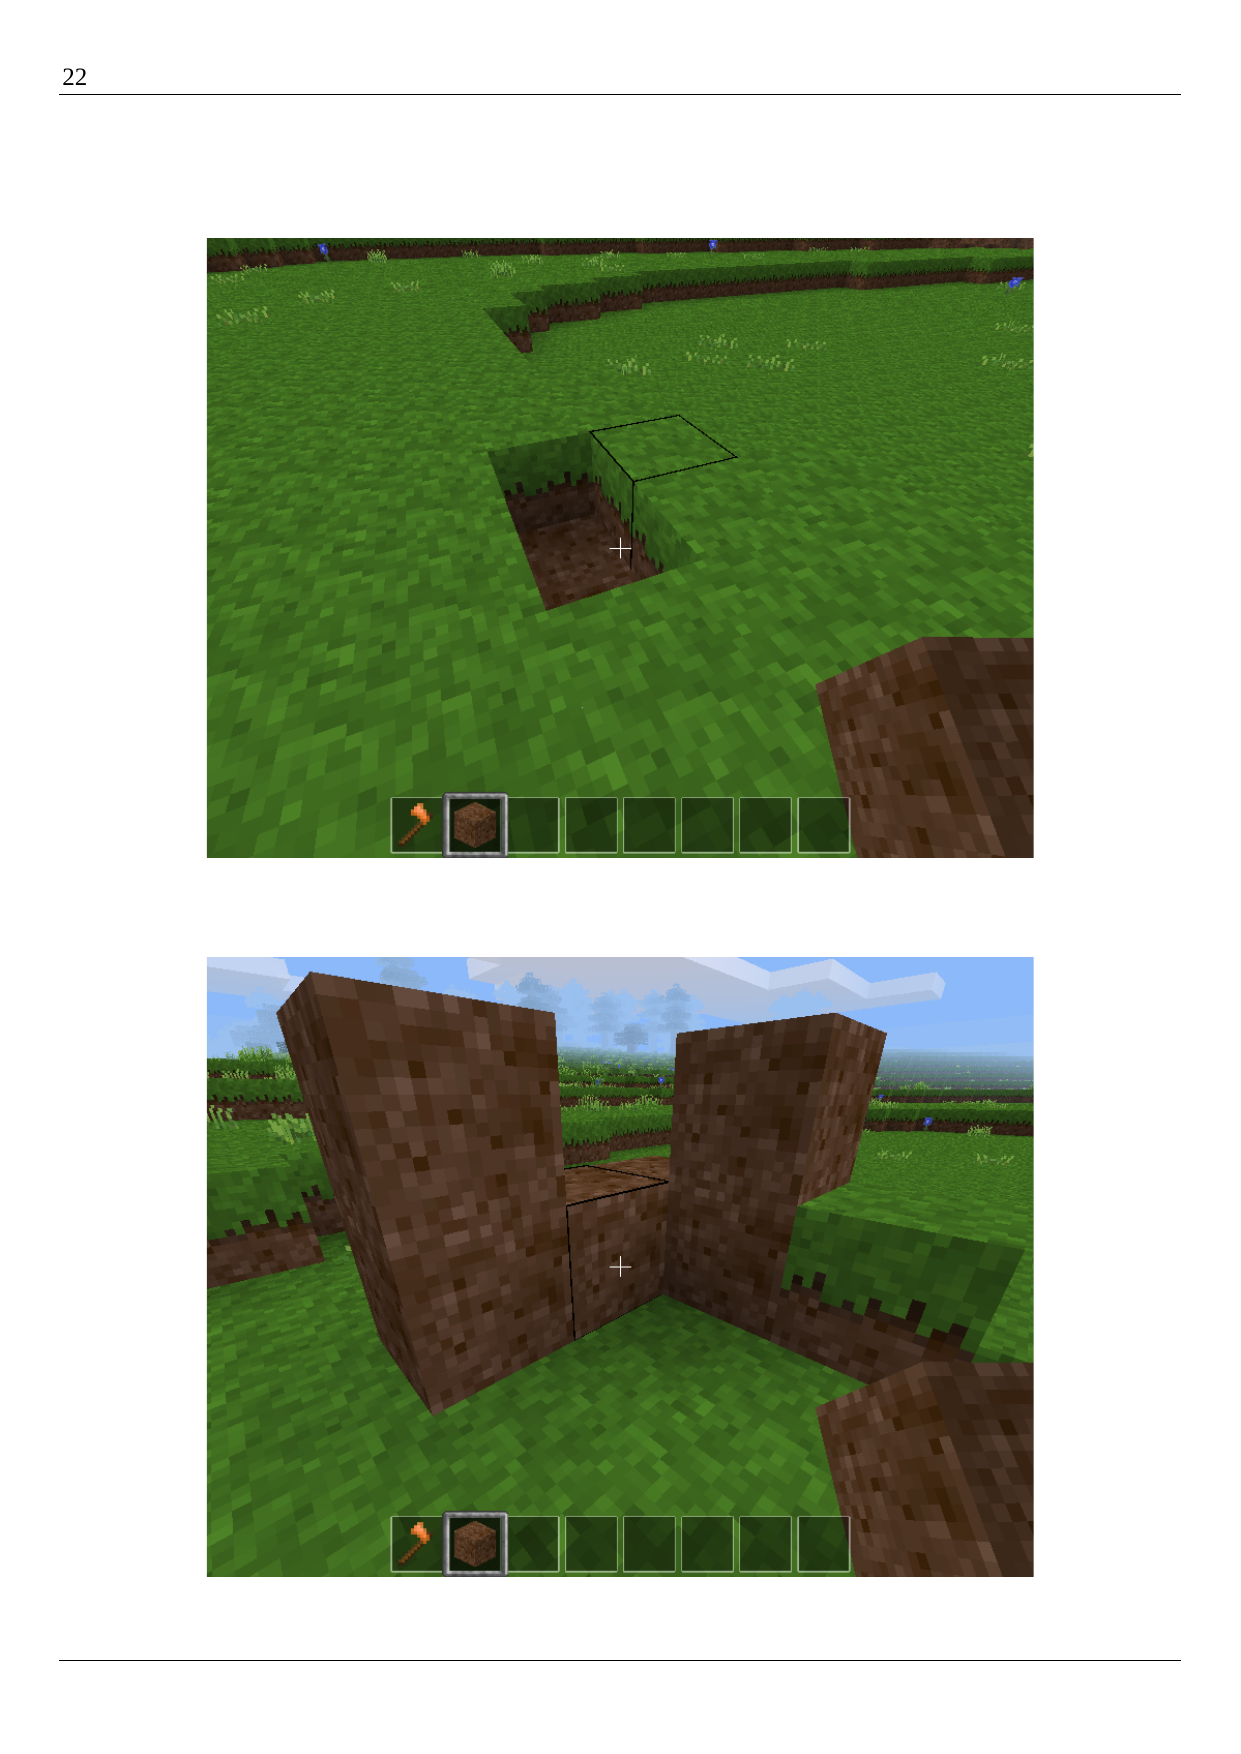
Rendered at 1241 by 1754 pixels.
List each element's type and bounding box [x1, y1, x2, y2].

picture [206, 957, 1034, 1577]
picture [206, 238, 1034, 858]
